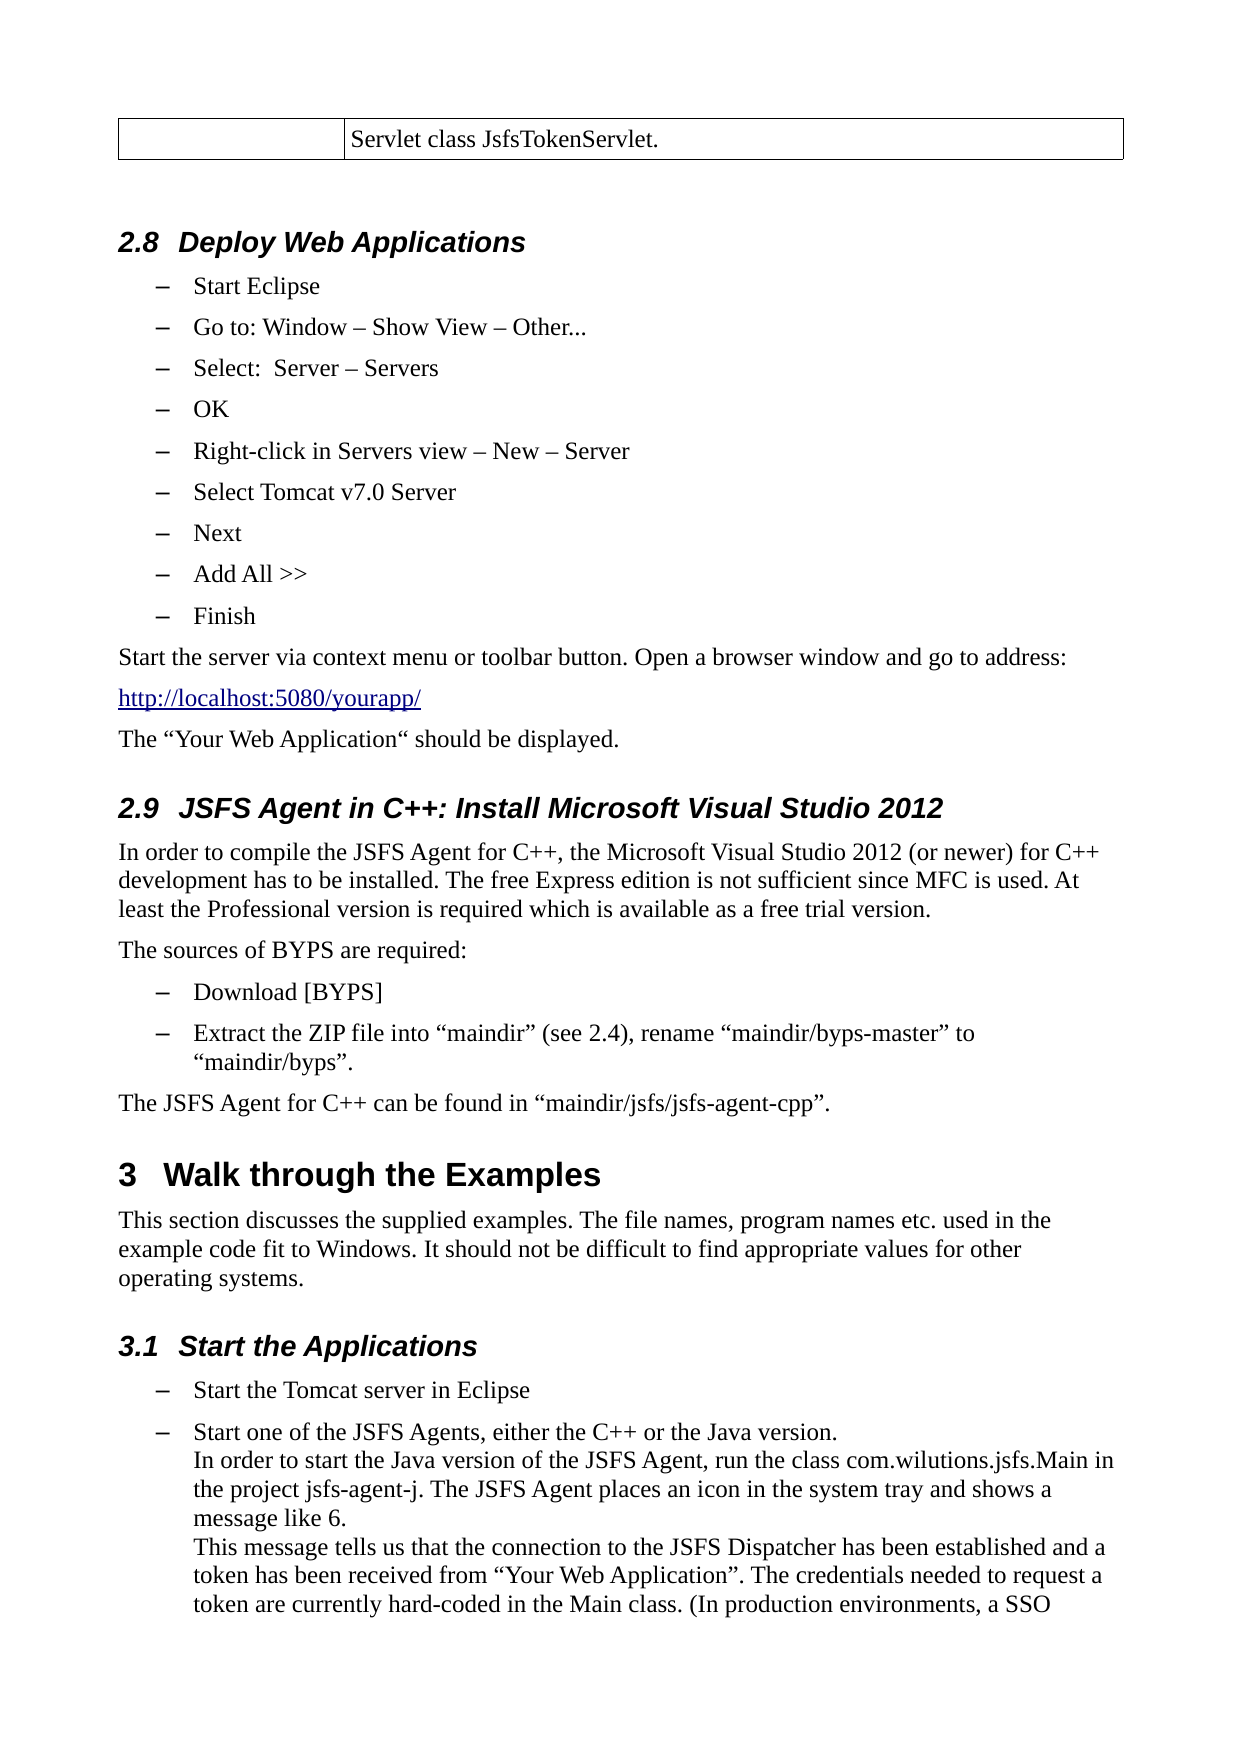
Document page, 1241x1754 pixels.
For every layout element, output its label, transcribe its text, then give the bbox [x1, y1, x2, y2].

subtitle Walk through the Examples [118, 1154, 1122, 1193]
table_cell Servlet class JsfsTokenServlet. [345, 119, 1123, 158]
list Start the Tomcat server in Eclipse [156, 1375, 1122, 1404]
text Start the server via context menu or toolbar button. Open a browser window and go to address: [118, 642, 1122, 671]
list Right-click in Servers view – New – Server [156, 436, 1122, 464]
text In order to compile the JSFS Agent for C++, the Microsoft Visual Studio 2012 (or newer) for C++ development has to be installed. The free Express edition is not sufficient since MFC is used. At least the Professional version is required which is available as a free trial version. [118, 837, 1122, 923]
text This section discusses the supplied examples. The file names, program names etc. used in the example code fit to Windows. It should not be difficult to find appropriate values for other operating systems. [118, 1206, 1122, 1292]
list Finish [156, 601, 1122, 629]
subtitle Deploy Web Applications [118, 225, 1122, 258]
list Next [156, 518, 1122, 547]
subtitle JSFS Agent in C++: Install Microsoft Visual Studio 2012 [118, 791, 1122, 824]
table_cell [119, 119, 344, 158]
list Download [BYPS] [156, 977, 1122, 1006]
list Add All >> [156, 559, 1122, 588]
list Extract the ZIP file into “maindir” (see 2.4), rename “maindir/byps-master” to “maindir/byps”. [156, 1018, 1122, 1076]
list Select: Server – Servers [156, 353, 1122, 382]
list Start one of the JSFS Agents, either the C++ or the Java version. In order to start the Java version of the JSFS Agent, run the class com.wilutions.jsfs.Main in the project jsfs-agent-j. The JSFS Agent places an icon in the system tray and shows a message like Abbildung 6. This message tells us that the connection to the JSFS Dispatcher has been established and a token has been received from “Your Web Application”. The credentials needed to request a token are currently hard-coded in the Main class. (In production environments, a SSO mechanism could be used where by the credentials are automatically obtained by the operating system and the Java VM). [156, 1417, 1122, 1618]
text The JSFS Agent for C++ can be found in “maindir/jsfs/jsfs-agent-cpp”. [118, 1088, 1122, 1117]
list Start Eclipse [156, 271, 1122, 299]
text The “Your Web Application“ should be displayed. [118, 724, 1122, 753]
text http://localhost:5080/yourapp/ [118, 683, 1122, 712]
list Select Tomcat v7.0 Server [156, 477, 1122, 506]
list OK [156, 394, 1122, 423]
text The sources of BYPS are required: [118, 936, 1122, 964]
subtitle Start the Applications [118, 1329, 1122, 1363]
list Go to: Window – Show View – Other... [156, 312, 1122, 341]
